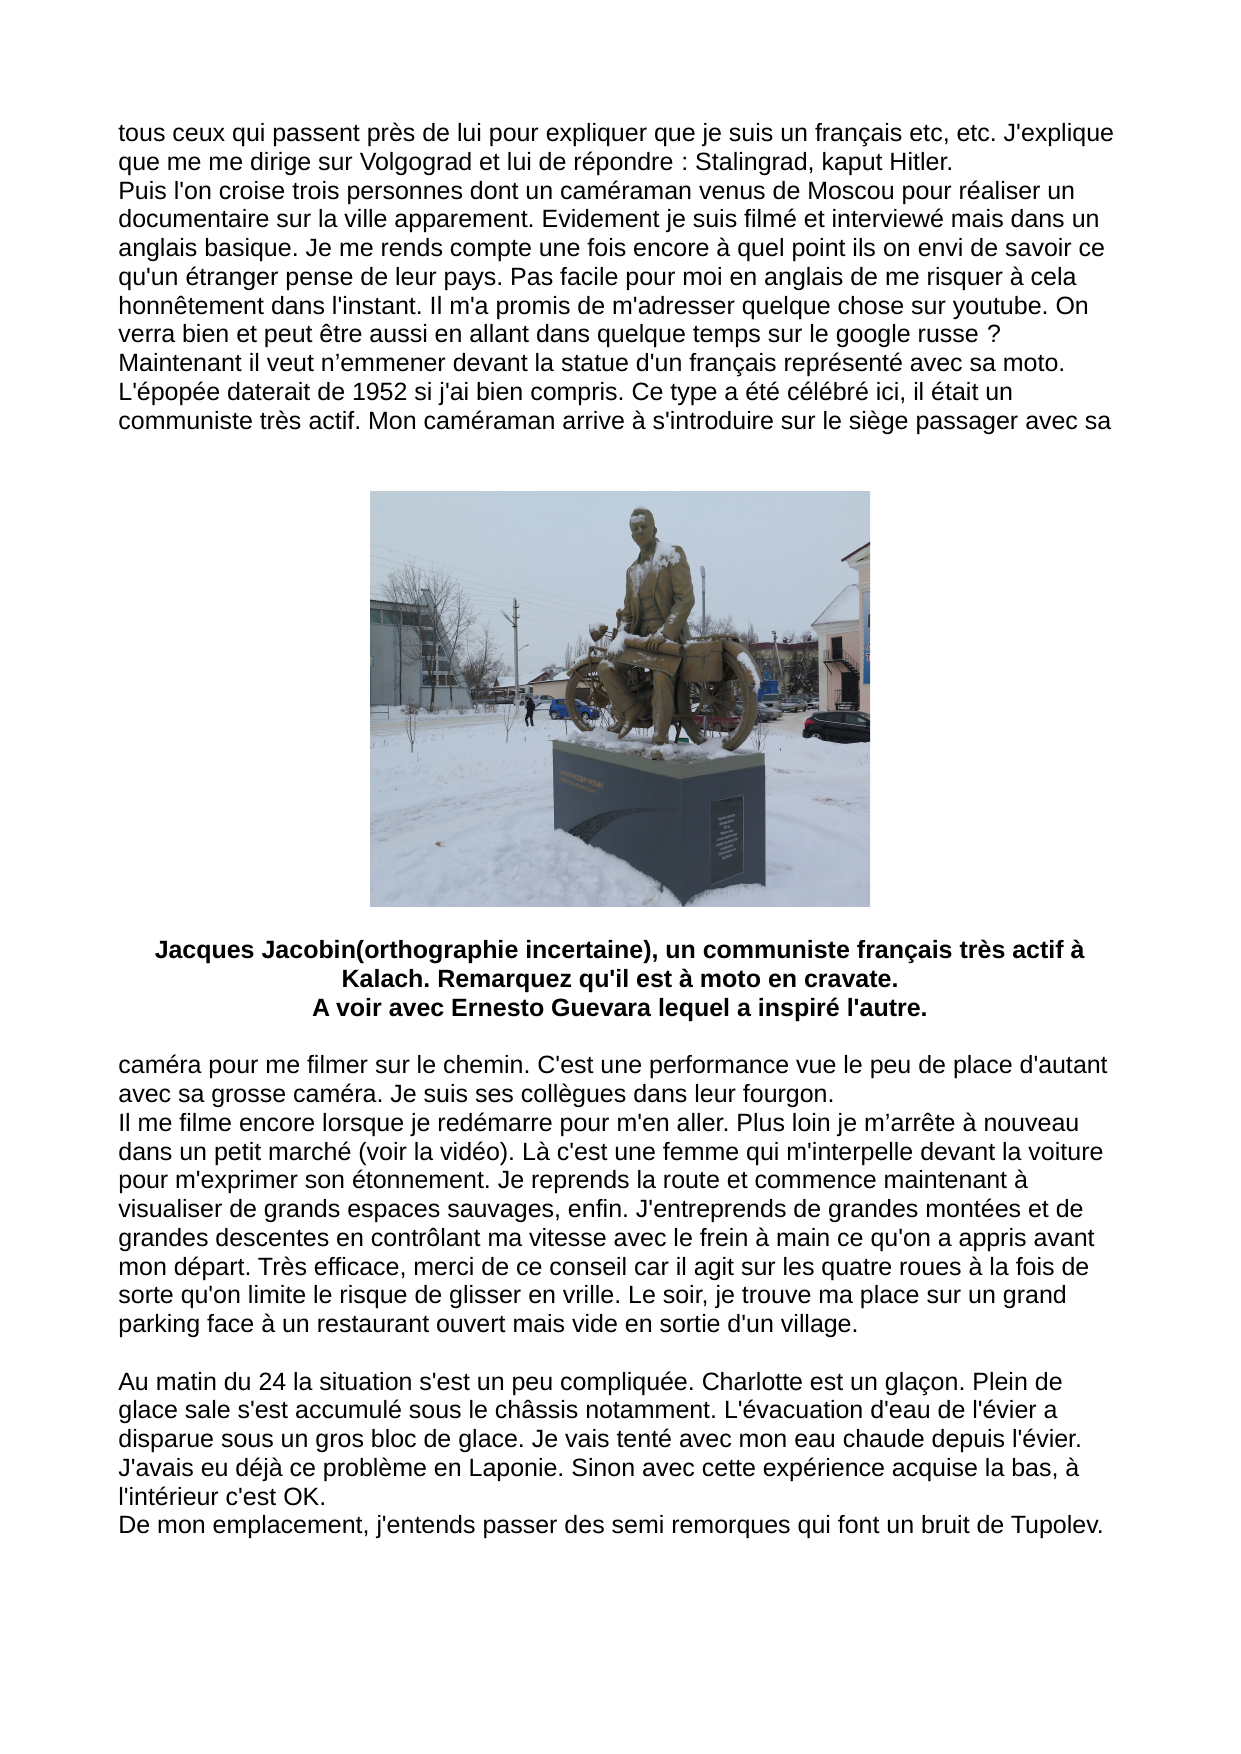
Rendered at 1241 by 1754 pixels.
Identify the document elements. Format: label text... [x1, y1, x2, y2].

text tous ceux qui passent près de lui pour expliquer que je suis un français etc, etc. J'explique que me me dirige sur Volgograd et lui de répondre : Stalingrad, kaput Hitler. Puis l'on croise trois personnes dont un caméraman venus de Moscou pour réaliser un documentaire sur la ville apparement. Evidement je suis filmé et interviewé mais dans un anglais basique. Je me rends compte une fois encore à quel point ils on envi de savoir ce qu'un étranger pense de leur pays. Pas facile pour moi en anglais de me risquer à cela honnêtement dans l'instant. Il m'a promis de m'adresser quelque chose sur youtube. On verra bien et peut être aussi en allant dans quelque temps sur le google russe ? [118, 118, 1122, 348]
text Il me filme encore lorsque je redémarre pour m'en aller. Plus loin je m’arrête à nouveau dans un petit marché (voir la vidéo). Là c'est une femme qui m'interpelle devant la voiture pour m'exprimer son étonnement. Je reprends la route et commence maintenant à visualiser de grands espaces sauvages, enfin. J'entreprends de grandes montées et de grandes descentes en contrôlant ma vitesse avec le frein à main ce qu'on a appris avant mon départ. Très efficace, merci de ce conseil car il agit sur les quatre roues à la fois de sorte qu'on limite le risque de glisser en vrille. Le soir, je trouve ma place sur un grand parking face à un restaurant ouvert mais vide en sortie d'un village. [118, 1108, 1122, 1338]
text Maintenant il veut n’emmener devant la statue d'un français représenté avec sa moto. L'épopée daterait de 1952 si j'ai bien compris. Ce type a été célébré ici, il était un communiste très actif. Mon caméraman arrive à s'introduire sur le siège passager avec sa [118, 348, 1122, 434]
text Jacques Jacobin(orthographie incertaine), un communiste français très actif à Kalach. Remarquez qu'il est à moto en cravate. [118, 935, 1122, 993]
text De mon emplacement, j'entends passer des semi remorques qui font un bruit de Tupolev. [118, 1510, 1122, 1539]
text caméra pour me filmer sur le chemin. C'est une performance vue le peu de place d'autant avec sa grosse caméra. Je suis ses collègues dans leur fourgon. [118, 1050, 1122, 1108]
text A voir avec Ernesto Guevara lequel a inspiré l'autre. [118, 993, 1122, 1022]
text Au matin du 24 la situation s'est un peu compliquée. Charlotte est un glaçon. Plein de glace sale s'est accumulé sous le châssis notamment. L'évacuation d'eau de l'évier a disparue sous un gros bloc de glace. Je vais tenté avec mon eau chaude depuis l'évier. J'avais eu déjà ce problème en Laponie. Sinon avec cette expérience acquise la bas, à l'intérieur c'est OK. [118, 1367, 1122, 1510]
picture [370, 491, 871, 907]
